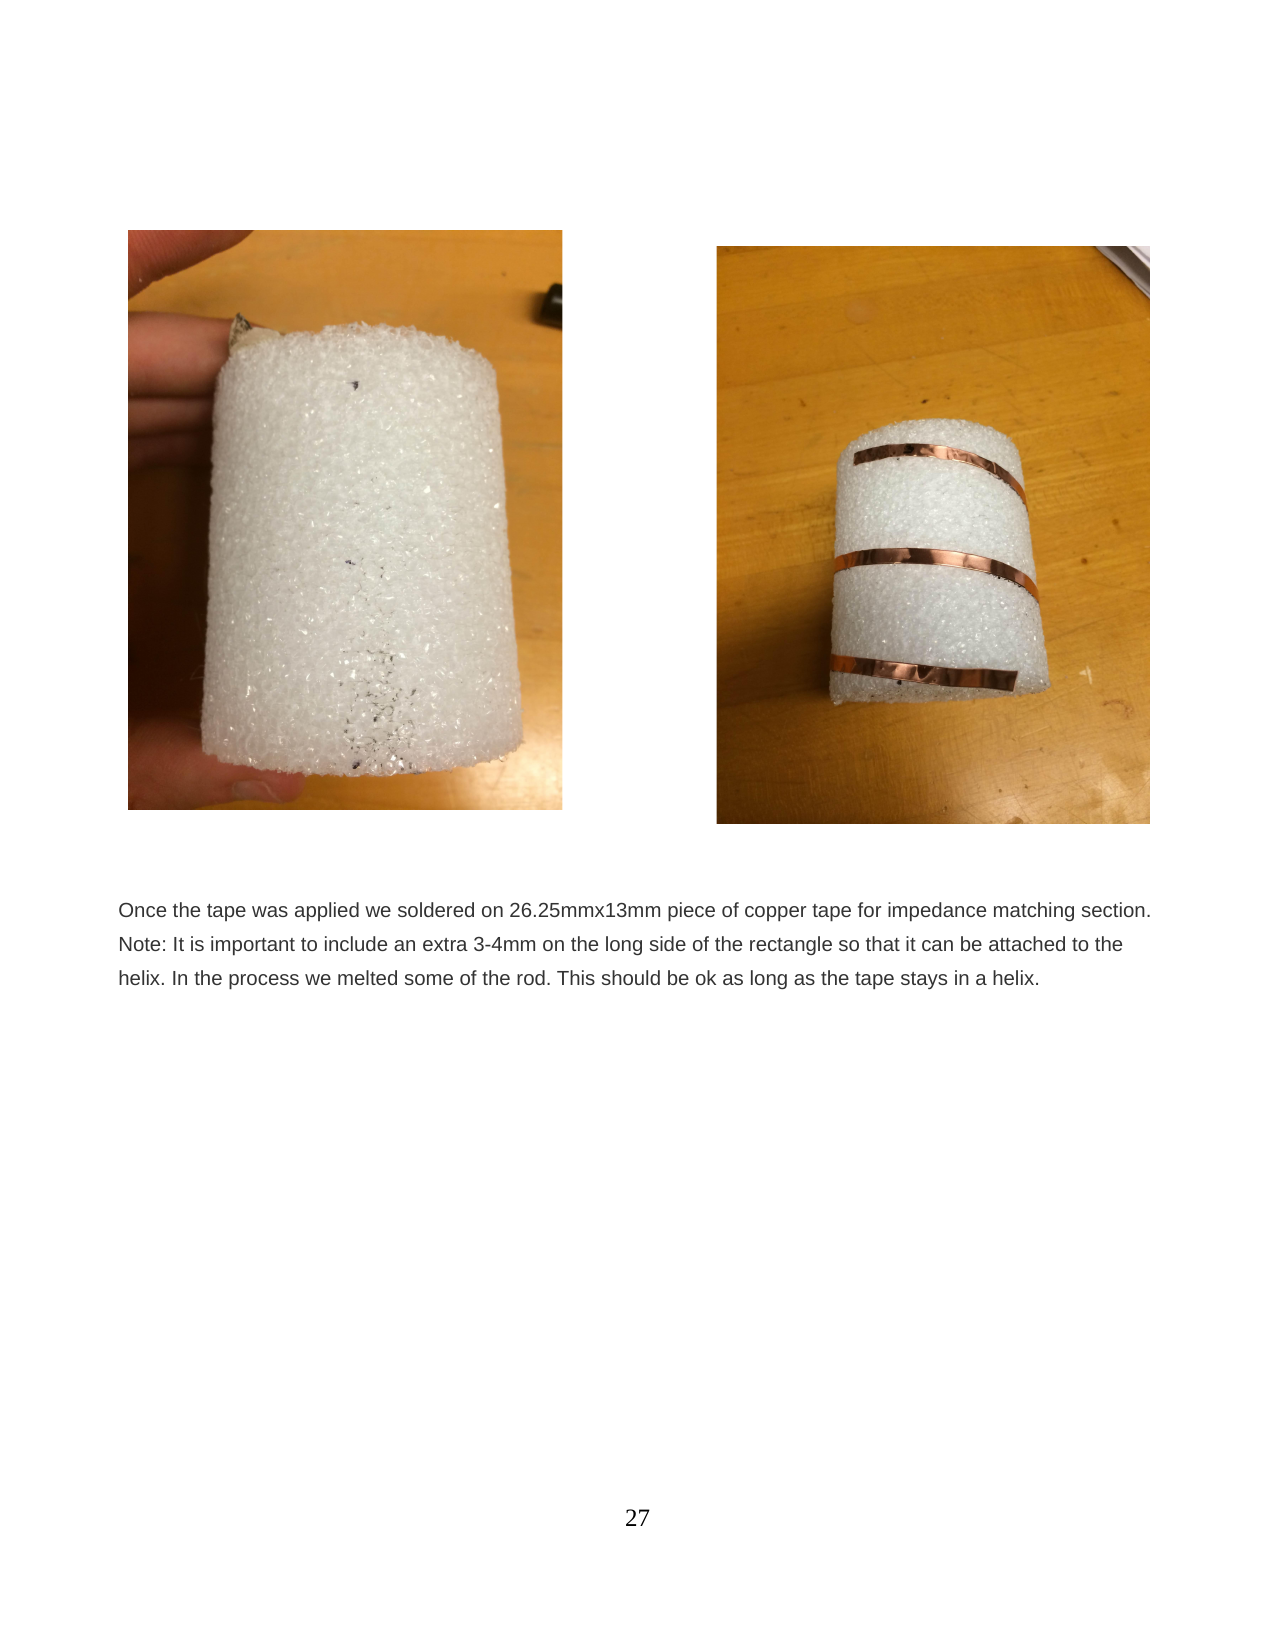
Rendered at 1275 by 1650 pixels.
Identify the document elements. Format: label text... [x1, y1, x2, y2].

text Once the tape was applied we soldered on 26.25mmx13mm piece of copper tape for impedance matching section. Note: It is important to include an extra 3-4mm on the long side of the rectangle so that it can be attached to the helix. In the process we melted some of the rod. This should be ok as long as the tape stays in a helix. [118, 888, 1157, 990]
picture [128, 230, 563, 810]
picture [716, 246, 1150, 824]
